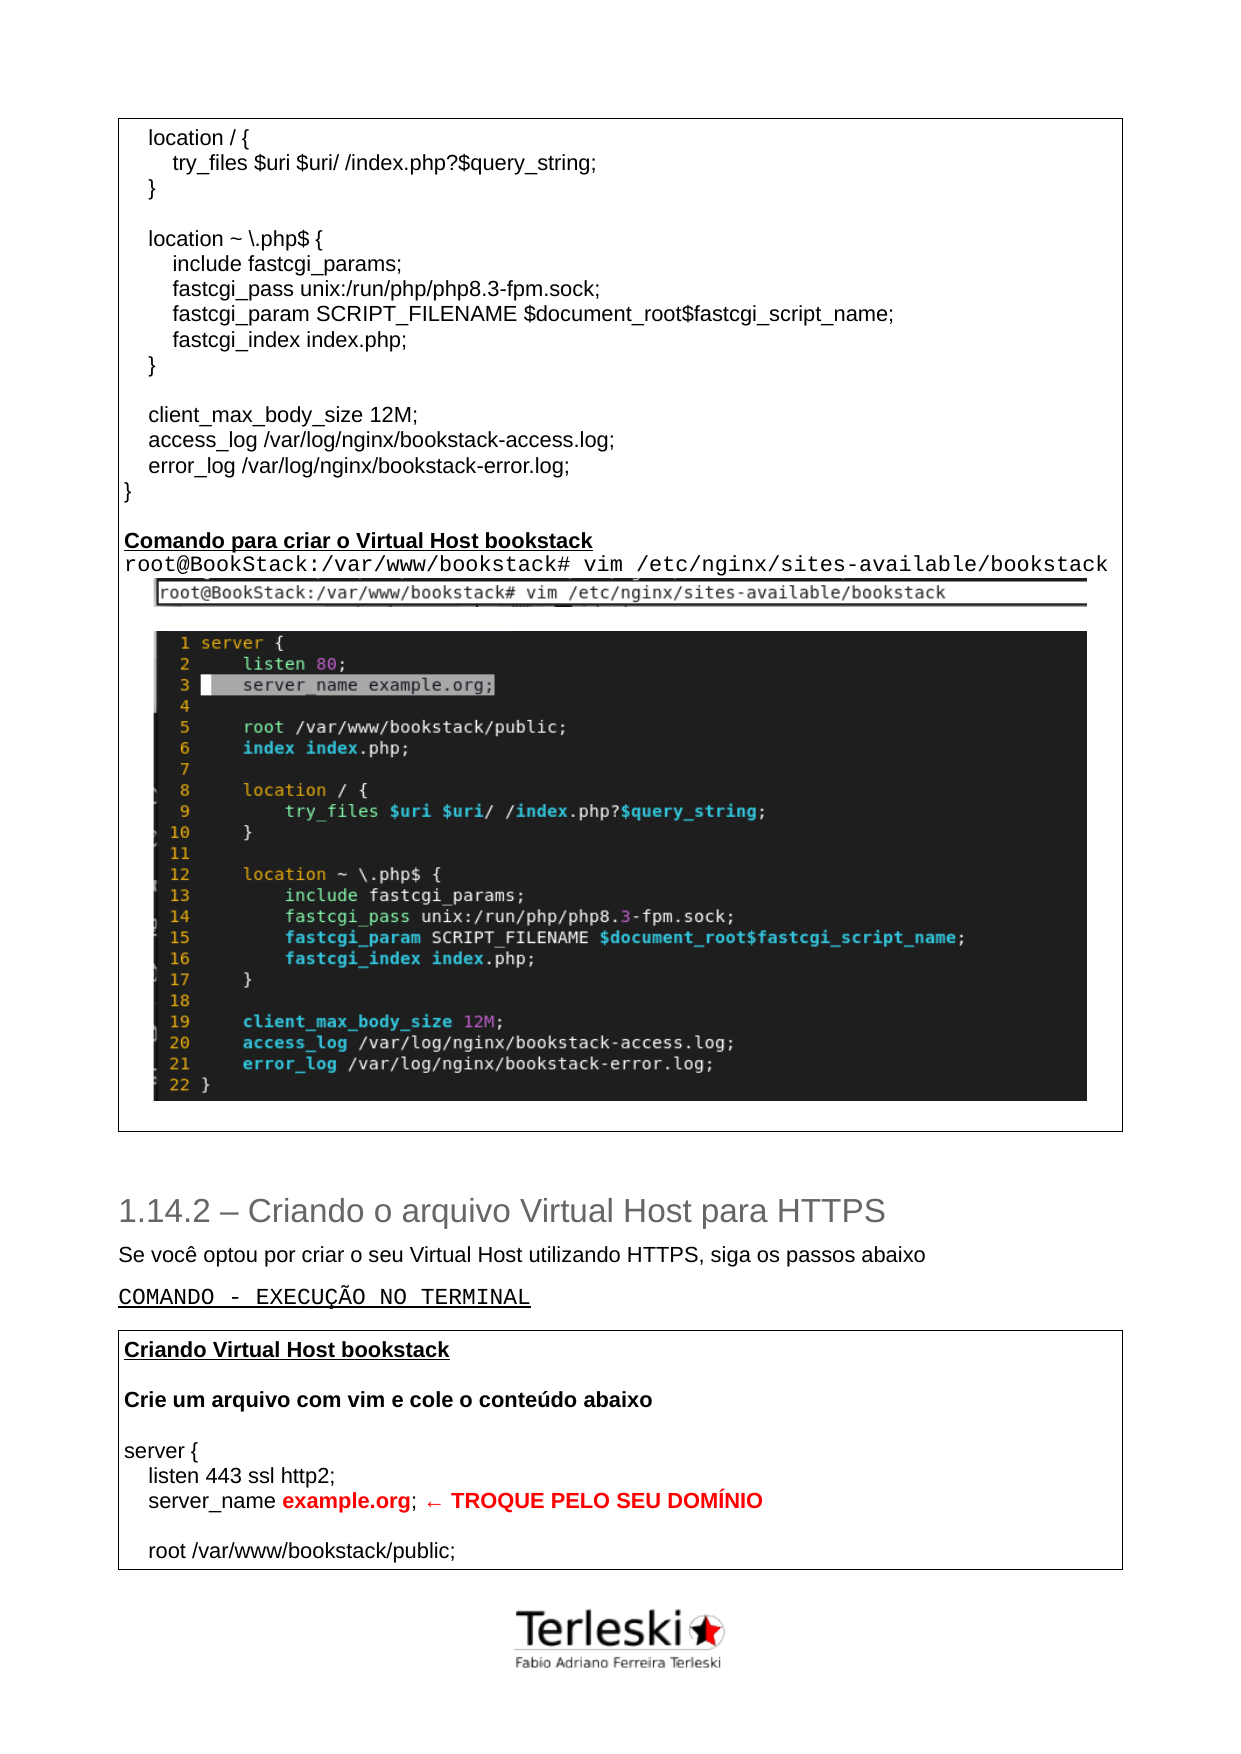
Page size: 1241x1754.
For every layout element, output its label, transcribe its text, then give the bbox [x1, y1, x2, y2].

picture [153, 631, 1087, 1101]
text COMANDO - EXECUÇÃO NO TERMINAL [118, 1286, 1122, 1311]
picture [513, 1607, 727, 1673]
text Se você optou por criar o seu Virtual Host utilizando HTTPS, siga os passos abaixo [118, 1242, 1122, 1267]
picture [153, 578, 1087, 607]
subtitle 1.14.2 – Criando o arquivo Virtual Host para HTTPS [118, 1191, 1122, 1229]
table_header Criando Virtual Host bookstack Crie um arquivo com vim e cole o conteúdo abaixo server { listen 443 ssl http2; server_name example.org; ← TROQUE PELO SEU DOMÍNIO root /var/www/bookstack/public; [119, 1331, 1122, 1569]
table_header location / { try_files $uri $uri/ /index.php?$query_string; } location ~ \.php$ { include fastcgi_params; fastcgi_pass unix:/run/php/php8.3-fpm.sock; fastcgi_param SCRIPT_FILENAME $document_root$fastcgi_script_name; fastcgi_index index.php; } client_max_body_size 12M; access_log /var/log/nginx/bookstack-access.log; error_log /var/log/nginx/bookstack-error.log; } Comando para criar o Virtual Host bookstack root@BookStack:/var/www/bookstack# vim /etc/nginx/sites-available/bookstack [119, 119, 1122, 1131]
